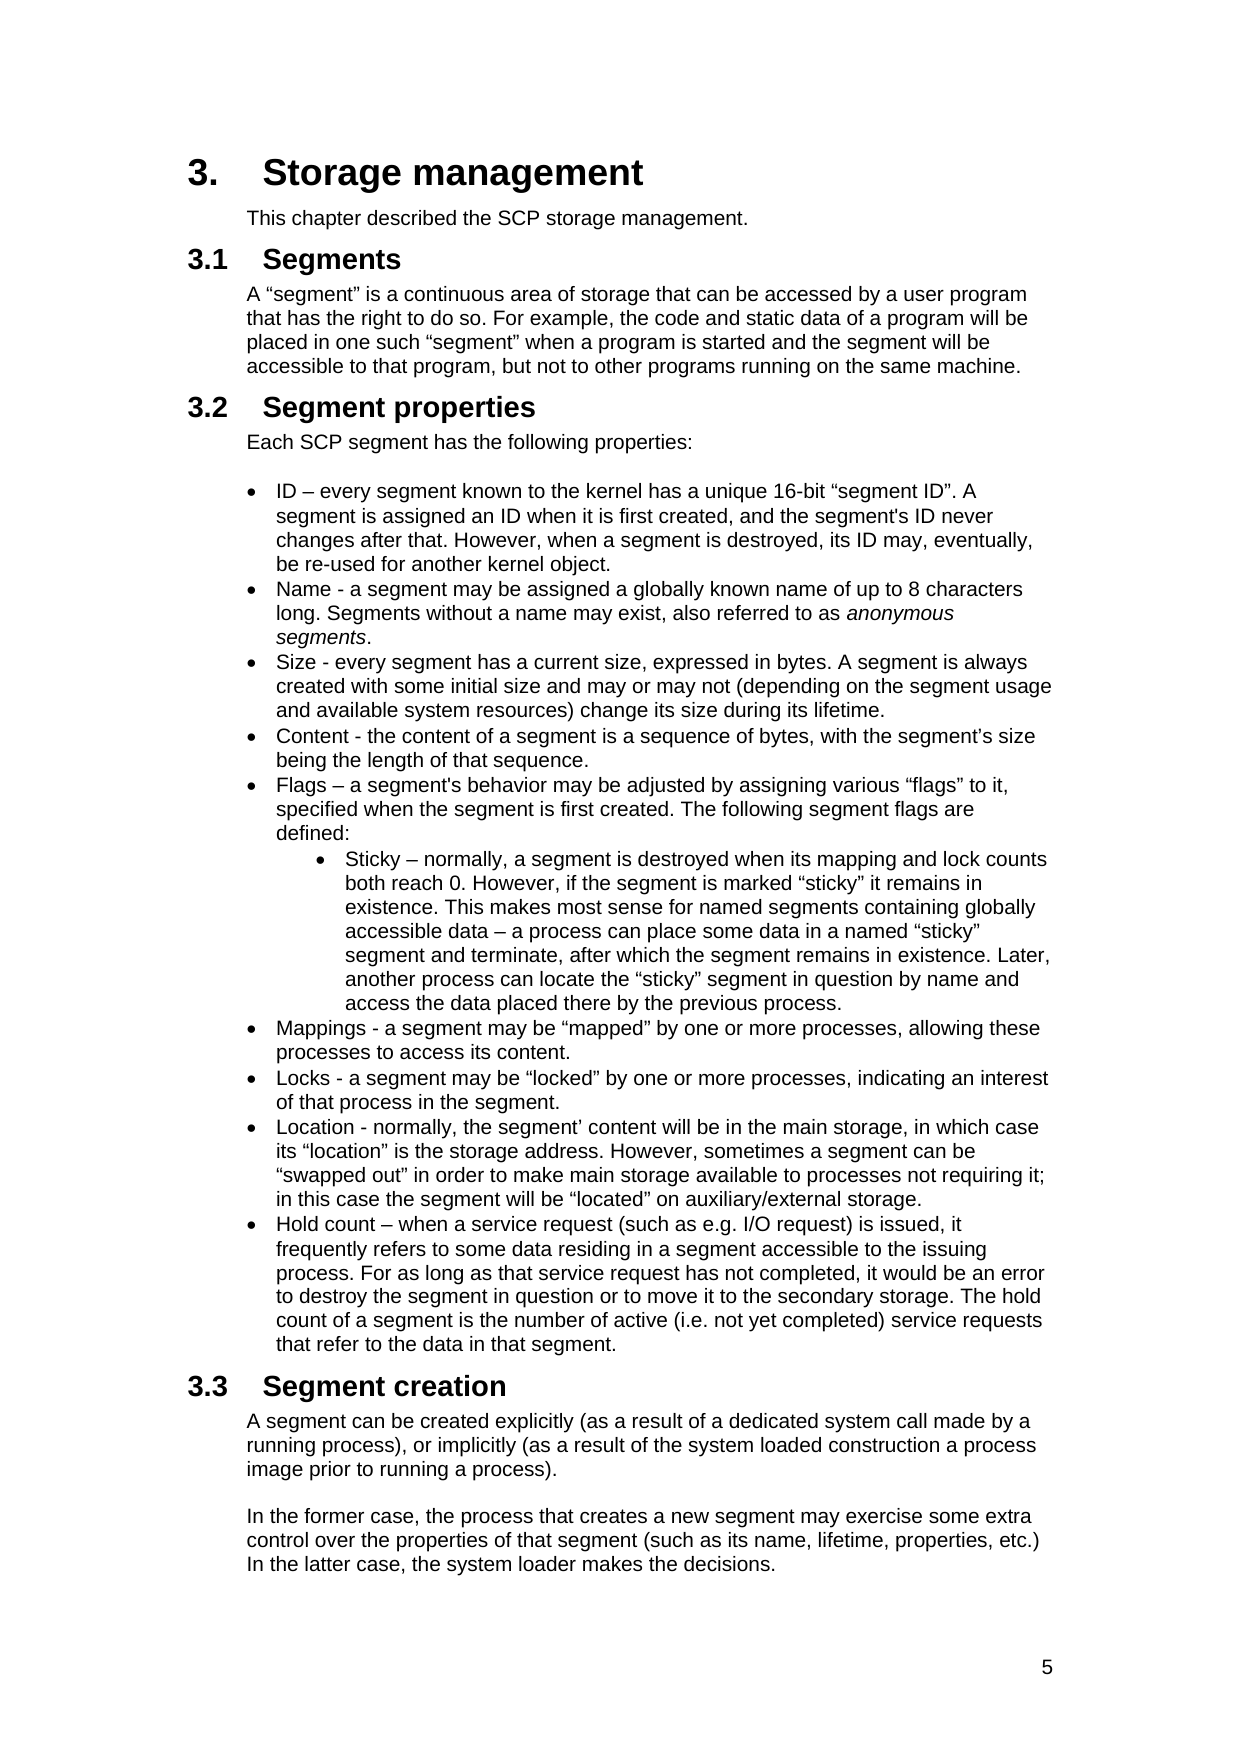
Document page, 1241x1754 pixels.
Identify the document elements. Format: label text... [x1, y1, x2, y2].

subtitle Segment properties [187, 390, 1053, 424]
list Mappings - a segment may be “mapped” by one or more processes, allowing these processes to access its content. [246, 1014, 1053, 1064]
text This chapter described the SCP storage management. [246, 206, 1053, 230]
list Locks - a segment may be “locked” by one or more processes, indicating an interest of that process in the segment. [246, 1064, 1053, 1113]
list Size - every segment has a current size, expressed in bytes. A segment is always created with some initial size and may or may not (depending on the segment usage and available system resources) change its size during its lifetime. [246, 649, 1053, 722]
text In the former case, the process that creates a new segment may exercise some extra control over the properties of that segment (such as its name, lifetime, properties, etc.) In the latter case, the system loader makes the decisions. [246, 1504, 1053, 1576]
list Location - normally, the segment’ content will be in the main storage, in which case its “location” is the storage address. However, sometimes a segment can be “swapped out” in order to make main storage available to processes not requiring it; in this case the segment will be “located” on auxiliary/external storage. [246, 1113, 1053, 1211]
text A “segment” is a continuous area of storage that can be accessed by a user program that has the right to do so. For example, the code and static data of a program will be placed in one such “segment” when a program is started and the segment will be accessible to that program, but not to other programs running on the same machine. [246, 282, 1053, 378]
list Content - the content of a segment is a sequence of bytes, with the segment’s size being the length of that sequence. [246, 722, 1053, 772]
text Each SCP segment has the following properties: [246, 430, 1053, 454]
list Hold count – when a service request (such as e.g. I/O request) is issued, it frequently refers to some data residing in a segment accessible to the issuing process. For as long as that service request has not completed, it would be an error to destroy the segment in question or to move it to the secondary storage. The hold count of a segment is the number of active (i.e. not yet completed) service requests that refer to the data in that segment. [246, 1211, 1053, 1356]
list Flags – a segment's behavior may be adjusted by assigning various “flags” to it, specified when the segment is first created. The following segment flags are defined: [246, 772, 1053, 845]
subtitle Storage management [187, 150, 1053, 193]
subtitle Segment creation [187, 1369, 1053, 1402]
text A segment can be created explicitly (as a result of a dedicated system call made by a running process), or implicitly (as a result of the system loaded construction a process image prior to running a process). [246, 1408, 1053, 1480]
subtitle Segments [187, 242, 1053, 276]
list Sticky – normally, a segment is destroyed when its mapping and lock counts both reach 0. However, if the segment is marked “sticky” it remains in existence. This makes most sense for named segments containing globally accessible data – a process can place some data in a named “sticky” segment and terminate, after which the segment remains in existence. Later, another process can locate the “sticky” segment in question by name and access the data placed there by the previous process. [315, 845, 1053, 1014]
list Name - a segment may be assigned a globally known name of up to 8 characters long. Segments without a name may exist, also referred to as anonymous segments. [246, 575, 1053, 649]
list ID – every segment known to the kernel has a unique 16-bit “segment ID”. A segment is assigned an ID when it is first created, and the segment's ID never changes after that. However, when a segment is destroyed, its ID may, eventually, be re-used for another kernel object. [246, 478, 1053, 575]
